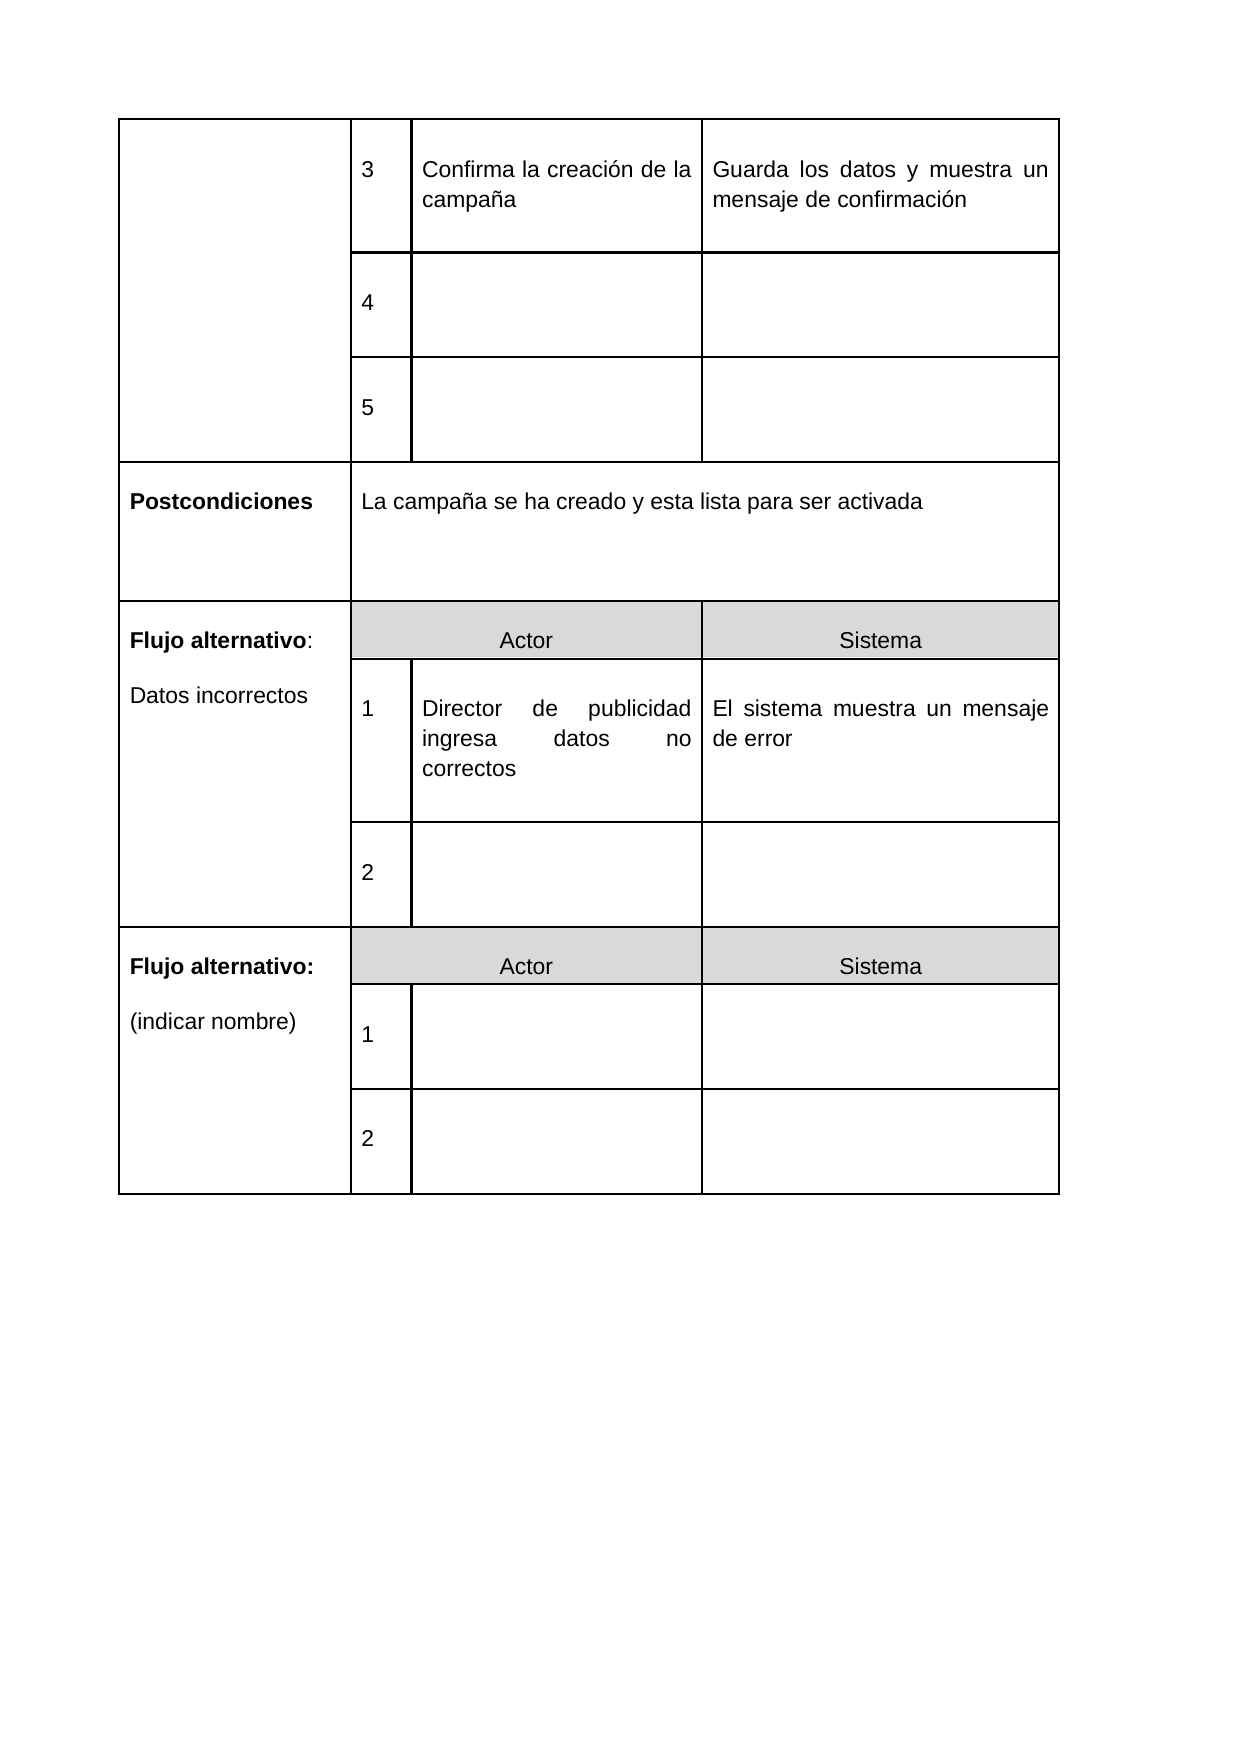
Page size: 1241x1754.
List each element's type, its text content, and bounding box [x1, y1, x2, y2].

table_cell [703, 358, 1058, 461]
table_cell Postcondiciones [120, 463, 350, 600]
table_cell 2 [352, 1090, 410, 1193]
table_cell [413, 1090, 701, 1193]
table_cell Director de publicidad ingresa datos no correctos [413, 660, 701, 821]
table_cell Actor [352, 602, 701, 657]
table_cell [413, 254, 701, 356]
table_cell [703, 985, 1058, 1088]
table_cell [703, 1090, 1058, 1193]
table_cell Confirma la creación de la campaña [413, 120, 701, 251]
table_cell [413, 823, 701, 926]
table_cell Sistema [703, 602, 1058, 657]
table_cell Flujo alternativo: Datos incorrectos [120, 602, 350, 926]
table_cell Guarda los datos y muestra un mensaje de confirmación [703, 120, 1058, 251]
table_cell 2 [352, 823, 410, 926]
table_cell [413, 358, 701, 461]
table_cell [703, 823, 1058, 926]
table_cell 3 [352, 120, 410, 251]
table_cell [703, 254, 1058, 356]
table_cell El sistema muestra un mensaje de error [703, 660, 1058, 821]
table_cell Flujo alternativo: (indicar nombre) [120, 928, 350, 1193]
table_cell [928, 1195, 1059, 1246]
table_cell 5 [352, 358, 410, 461]
table_cell [411, 1195, 702, 1246]
table_cell [702, 1195, 844, 1246]
table_cell 4 [352, 254, 410, 356]
table_cell [844, 1195, 928, 1246]
table_cell [119, 1195, 351, 1246]
table_cell 1 [352, 660, 410, 821]
table_cell Sistema [703, 928, 1058, 983]
table_cell Actor [352, 928, 701, 983]
table_cell La campaña se ha creado y esta lista para ser activada [352, 463, 1058, 600]
table_cell [351, 1195, 411, 1246]
table_cell 1 [352, 985, 410, 1088]
table_cell [413, 985, 701, 1088]
